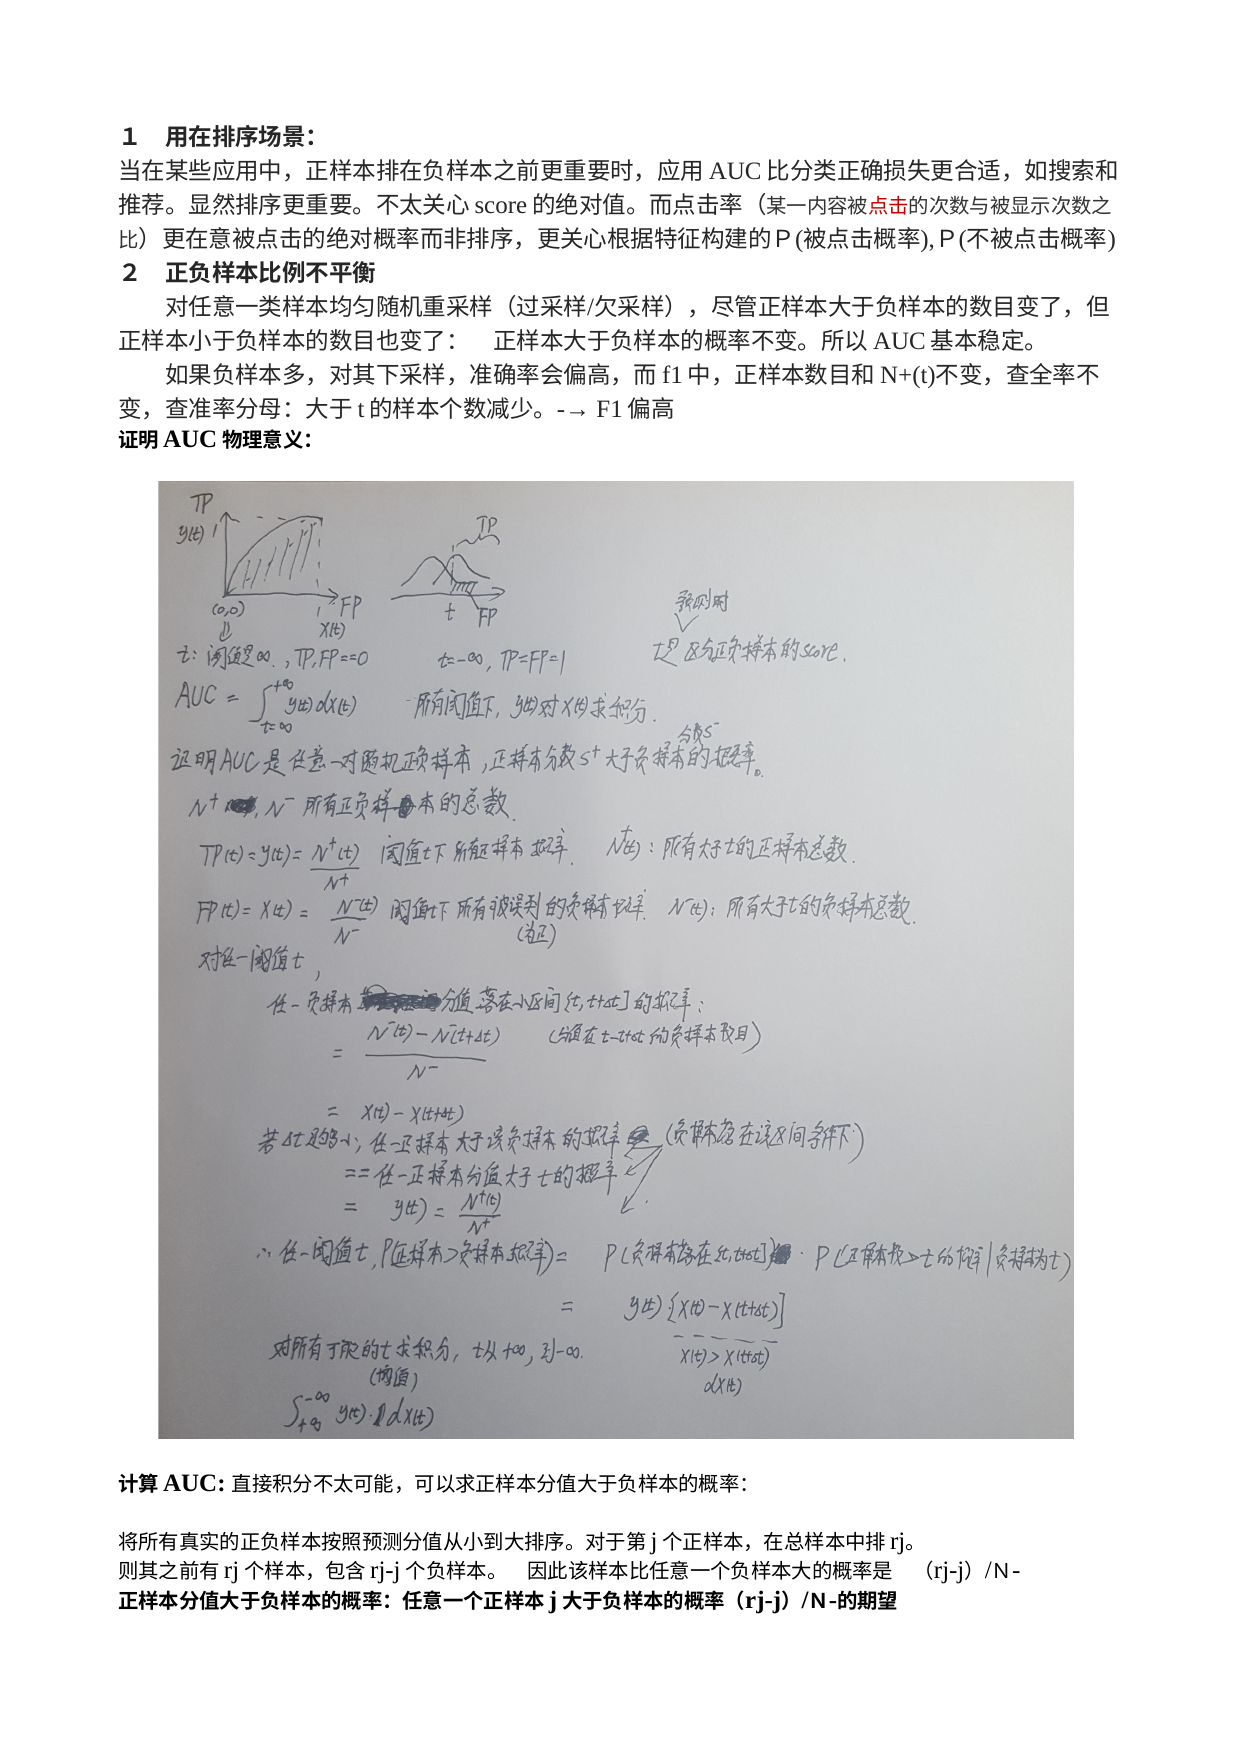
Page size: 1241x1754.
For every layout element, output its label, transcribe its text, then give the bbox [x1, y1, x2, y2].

text 正样本分值大于负样本的概率：任意一个正样本j大于负样本的概率（rj-j）/Ｎ-的期望 [118, 1585, 1122, 1614]
text １ 用在排序场景： [118, 118, 1122, 152]
text 当在某些应用中，正样本排在负样本之前更重要时，应用AUC比分类正确损失更合适，如搜索和推荐。显然排序更重要。不太关心score的绝对值。而点击率（某一内容被点击的次数与被显示次数之比）更在意被点击的绝对概率而非排序，更关心根据特征构建的Ｐ(被点击概率),Ｐ(不被点击概率) [118, 152, 1122, 254]
text 计算AUC: 直接积分不太可能，可以求正样本分值大于负样本的概率： [118, 1468, 1122, 1497]
picture [443, 481, 657, 1439]
text ２ 正负样本比例不平衡 [118, 254, 1122, 288]
text 如果负样本多，对其下采样，准确率会偏高，而f1中，正样本数目和N+(t)不变，查全率不变，查准率分母：大于t的样本个数减少。-→ F1偏高 [118, 356, 1122, 424]
text 证明AUC物理意义： [118, 424, 1122, 453]
text 对任意一类样本均匀随机重采样（过采样/欠采样），尽管正样本大于负样本的数目变了，但正样本小于负样本的数目也变了： 正样本大于负样本的概率不变。所以AUC基本稳定。 [118, 288, 1122, 356]
text 将所有真实的正负样本按照预测分值从小到大排序。对于第j个正样本，在总样本中排rj。 [118, 1526, 1122, 1555]
text 则其之前有rj个样本，包含rj-j个负样本。 因此该样本比任意一个负样本大的概率是 （rj-j）/Ｎ- [118, 1555, 1122, 1585]
